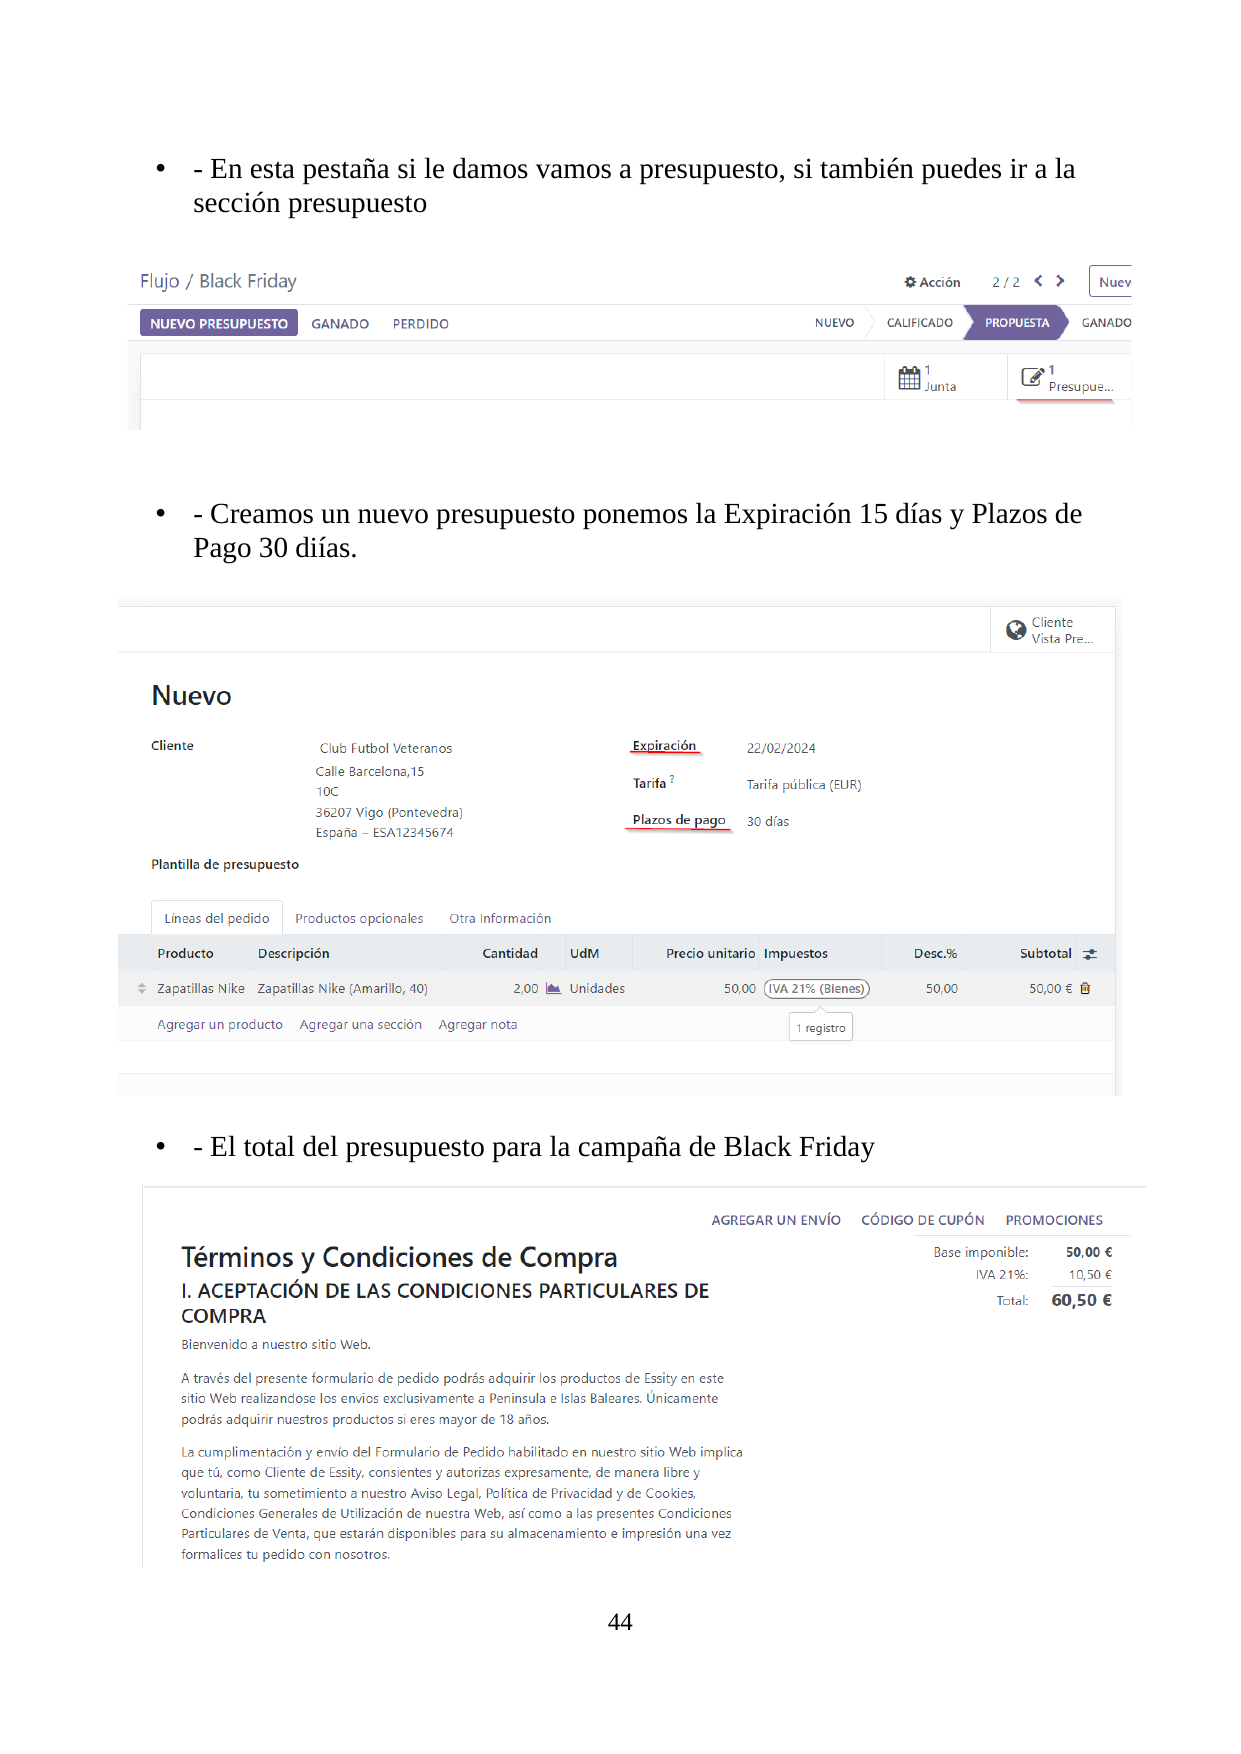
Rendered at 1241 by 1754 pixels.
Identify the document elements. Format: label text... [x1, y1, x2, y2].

list - El total del presupuesto para la campaña de Black Friday [156, 1129, 1122, 1163]
list - Creamos un nuevo presupuesto ponemos la Expiración 15 días y Plazos de Pago 30 diías. [156, 496, 1122, 564]
picture [142, 1184, 1146, 1567]
picture [127, 258, 1132, 430]
list - En esta pestaña si le damos vamos a presupuesto, si también puedes ir a la sección presupuesto [156, 152, 1122, 219]
picture [118, 597, 1123, 1096]
